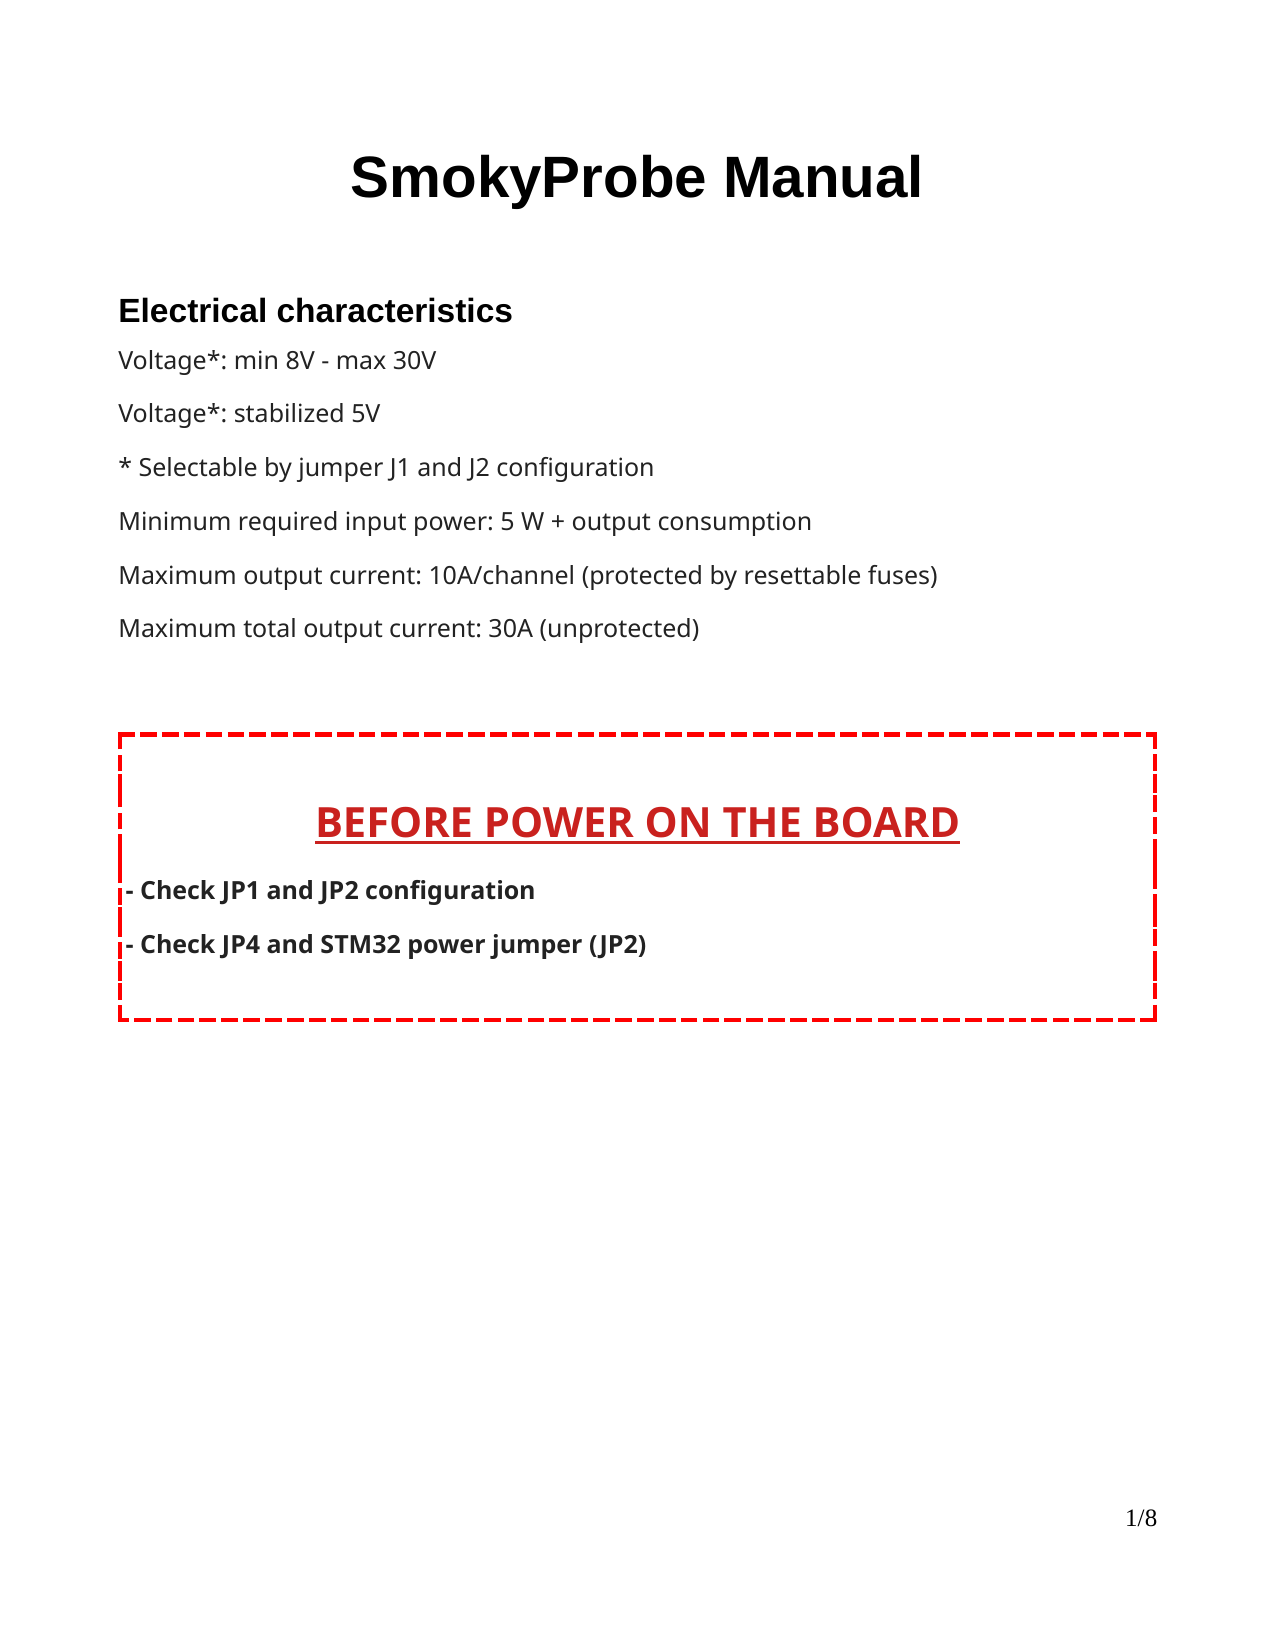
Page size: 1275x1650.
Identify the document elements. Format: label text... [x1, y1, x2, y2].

text - Check JP4 and STM32 power jumper (JP2) [118, 919, 1157, 961]
text * Selectable by jumper J1 and J2 configuration [118, 450, 1157, 484]
text Minimum required input power: 5 W + output consumption [118, 503, 1157, 538]
text Maximum total output current: 30A (unprotected) [118, 611, 1157, 645]
title SmokyProbe Manual [118, 143, 1157, 210]
text - Check JP1 and JP2 configuration [118, 866, 1157, 907]
text Voltage*: min 8V - max 30V [118, 342, 1157, 376]
text Voltage*: stabilized 5V [118, 396, 1157, 430]
subtitle Electrical characteristics [118, 291, 1157, 330]
text Maximum output current: 10A/channel (protected by resettable fuses) [118, 557, 1157, 591]
text BEFORE POWER ON THE BOARD [118, 786, 1157, 850]
